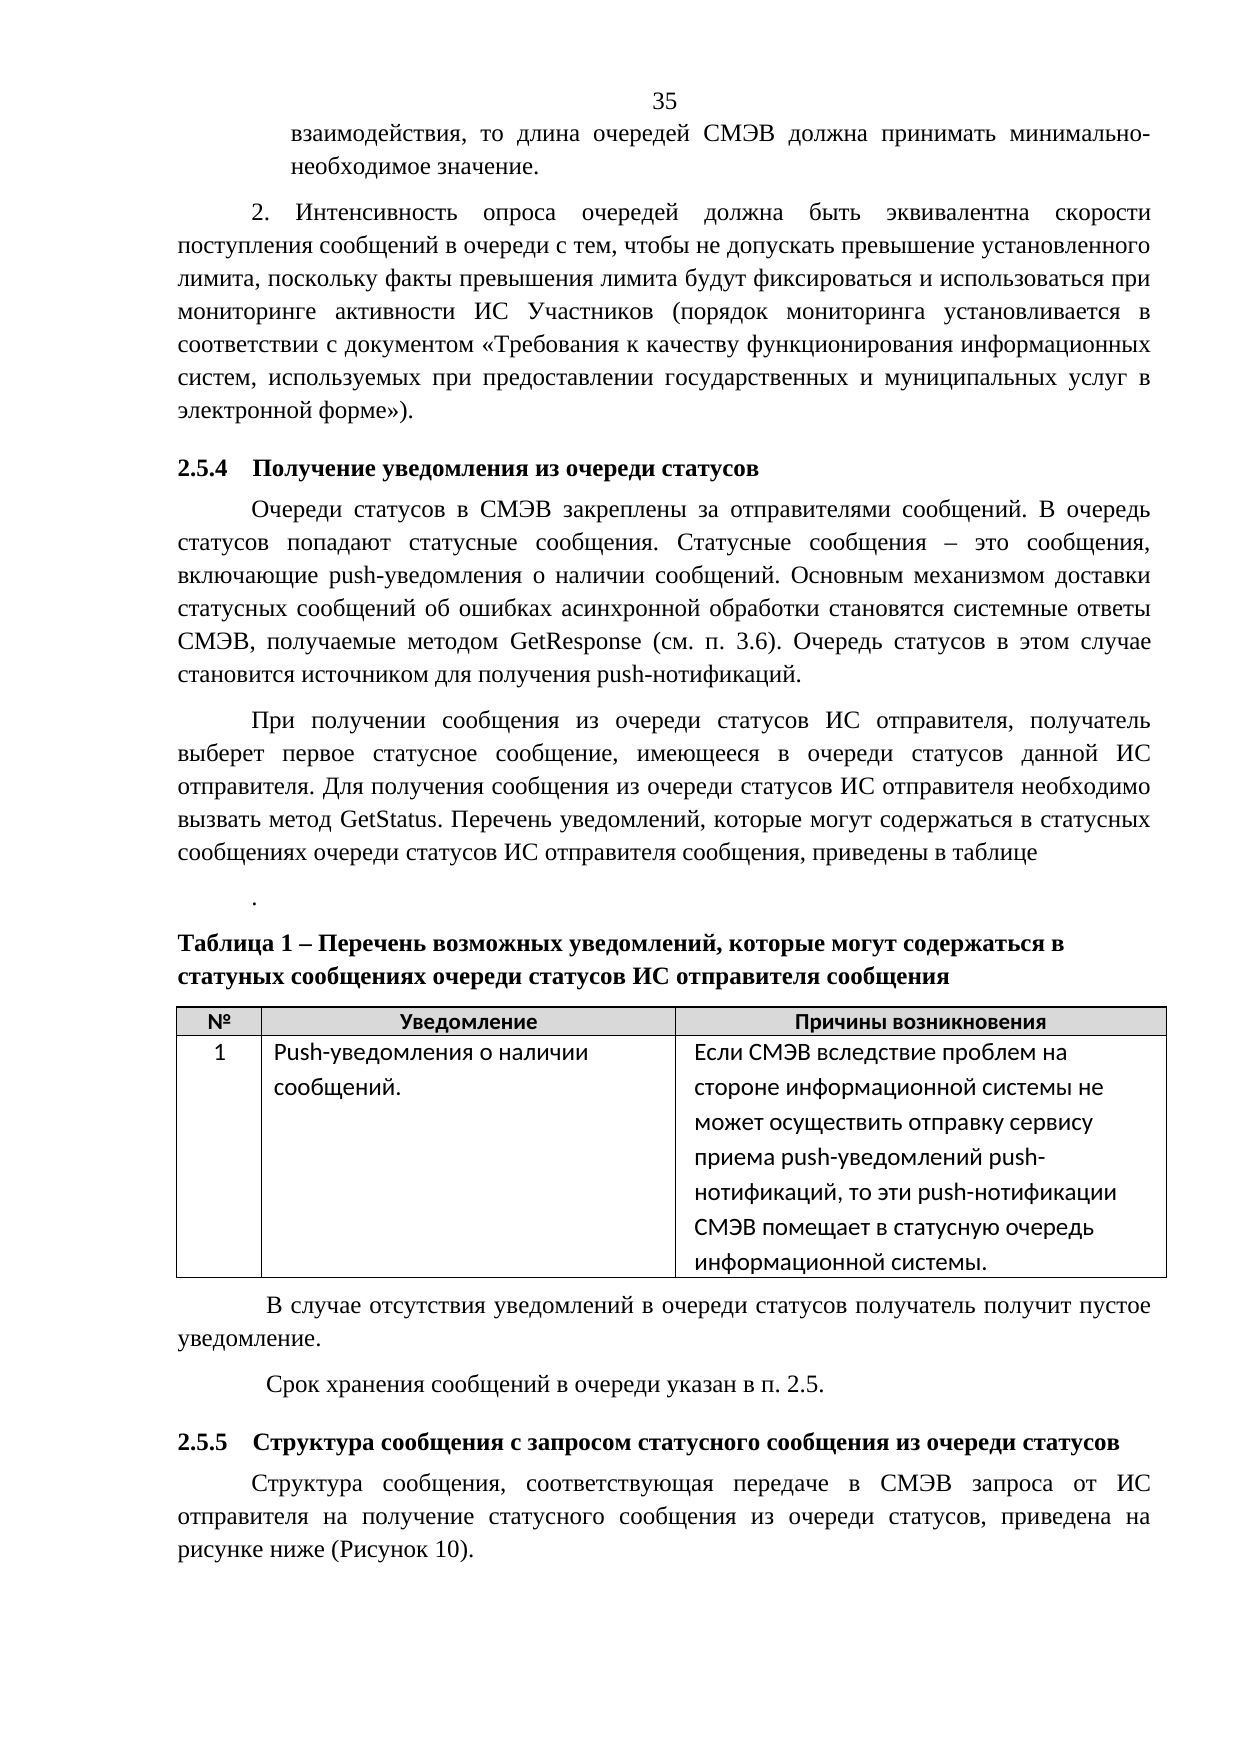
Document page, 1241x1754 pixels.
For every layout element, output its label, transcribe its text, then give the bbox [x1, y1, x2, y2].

text При получении сообщения из очереди статусов ИС отправителя, получатель выберет первое статусное сообщение, имеющееся в очереди статусов данной ИС отправителя. Для получения сообщения из очереди статусов ИС отправителя необходимо вызвать метод GetStatus. Перечень уведомлений, которые могут содержаться в статусных сообщениях очереди статусов ИС отправителя сообщения, приведены в таблице [177, 705, 1152, 866]
text В случае отсутствия уведомлений в очереди статусов получатель получит пустое уведомление. [177, 1291, 1152, 1352]
table_header Уведомление [262, 1008, 675, 1035]
list взаимодействия, то длина очередей СМЭВ должна принимать минимально-необходимое значение. [251, 118, 1152, 180]
text Срок хранения сообщений в очереди указан в п. 2.5. [177, 1369, 1152, 1398]
text . [177, 882, 1152, 911]
text Очереди статусов в СМЭВ закреплены за отправителями сообщений. В очередь статусов попадают статусные сообщения. Статусные сообщения – это сообщения, включающие push-уведомления о наличии сообщений. Основным механизмом доставки статусных сообщений об ошибках асинхронной обработки становятся системные ответы СМЭВ, получаемые методом GetResponse (см. п. 3.6). Очередь статусов в этом случае становится источником для получения push-нотификаций. [177, 494, 1152, 688]
table_header № [177, 1008, 261, 1035]
text 2. Интенсивность опроса очередей должна быть эквивалентна скорости поступления сообщений в очереди с тем, чтобы не допускать превышение установленного лимита, поскольку факты превышения лимита будут фиксироваться и использоваться при мониторинге активности ИС Участников (порядок мониторинга установливается в соответствии с документом «Требования к качеству функционирования информационных систем, используемых при предоставлении государственных и муниципальных услуг в электронной форме»). [177, 197, 1152, 423]
text Структура сообщения, соответствующая передаче в СМЭВ запроса от ИС отправителя на получение статусного сообщения из очереди статусов, приведена на рисунке ниже (Рисунок 10). [177, 1468, 1152, 1563]
table_cell 1 [177, 1036, 261, 1277]
subtitle Получение уведомления из очереди статусов [177, 453, 1152, 482]
table_cell Push-уведомления о наличии сообщений. [262, 1036, 675, 1277]
text Таблица 1 – Перечень возможных уведомлений, которые могут содержаться в статуных сообщениях очереди статусов ИС отправителя сообщения [177, 928, 1152, 989]
table_header Причины возникновения [676, 1008, 1166, 1035]
table_cell Если СМЭВ вследствие проблем на стороне информационной системы не может осуществить отправку сервису приема push-уведомлений push-нотификаций, то эти push-нотификации СМЭВ помещает в статусную очередь информационной системы. [676, 1036, 1166, 1277]
subtitle Структура сообщения с запросом статусного сообщения из очереди статусов [177, 1427, 1152, 1456]
